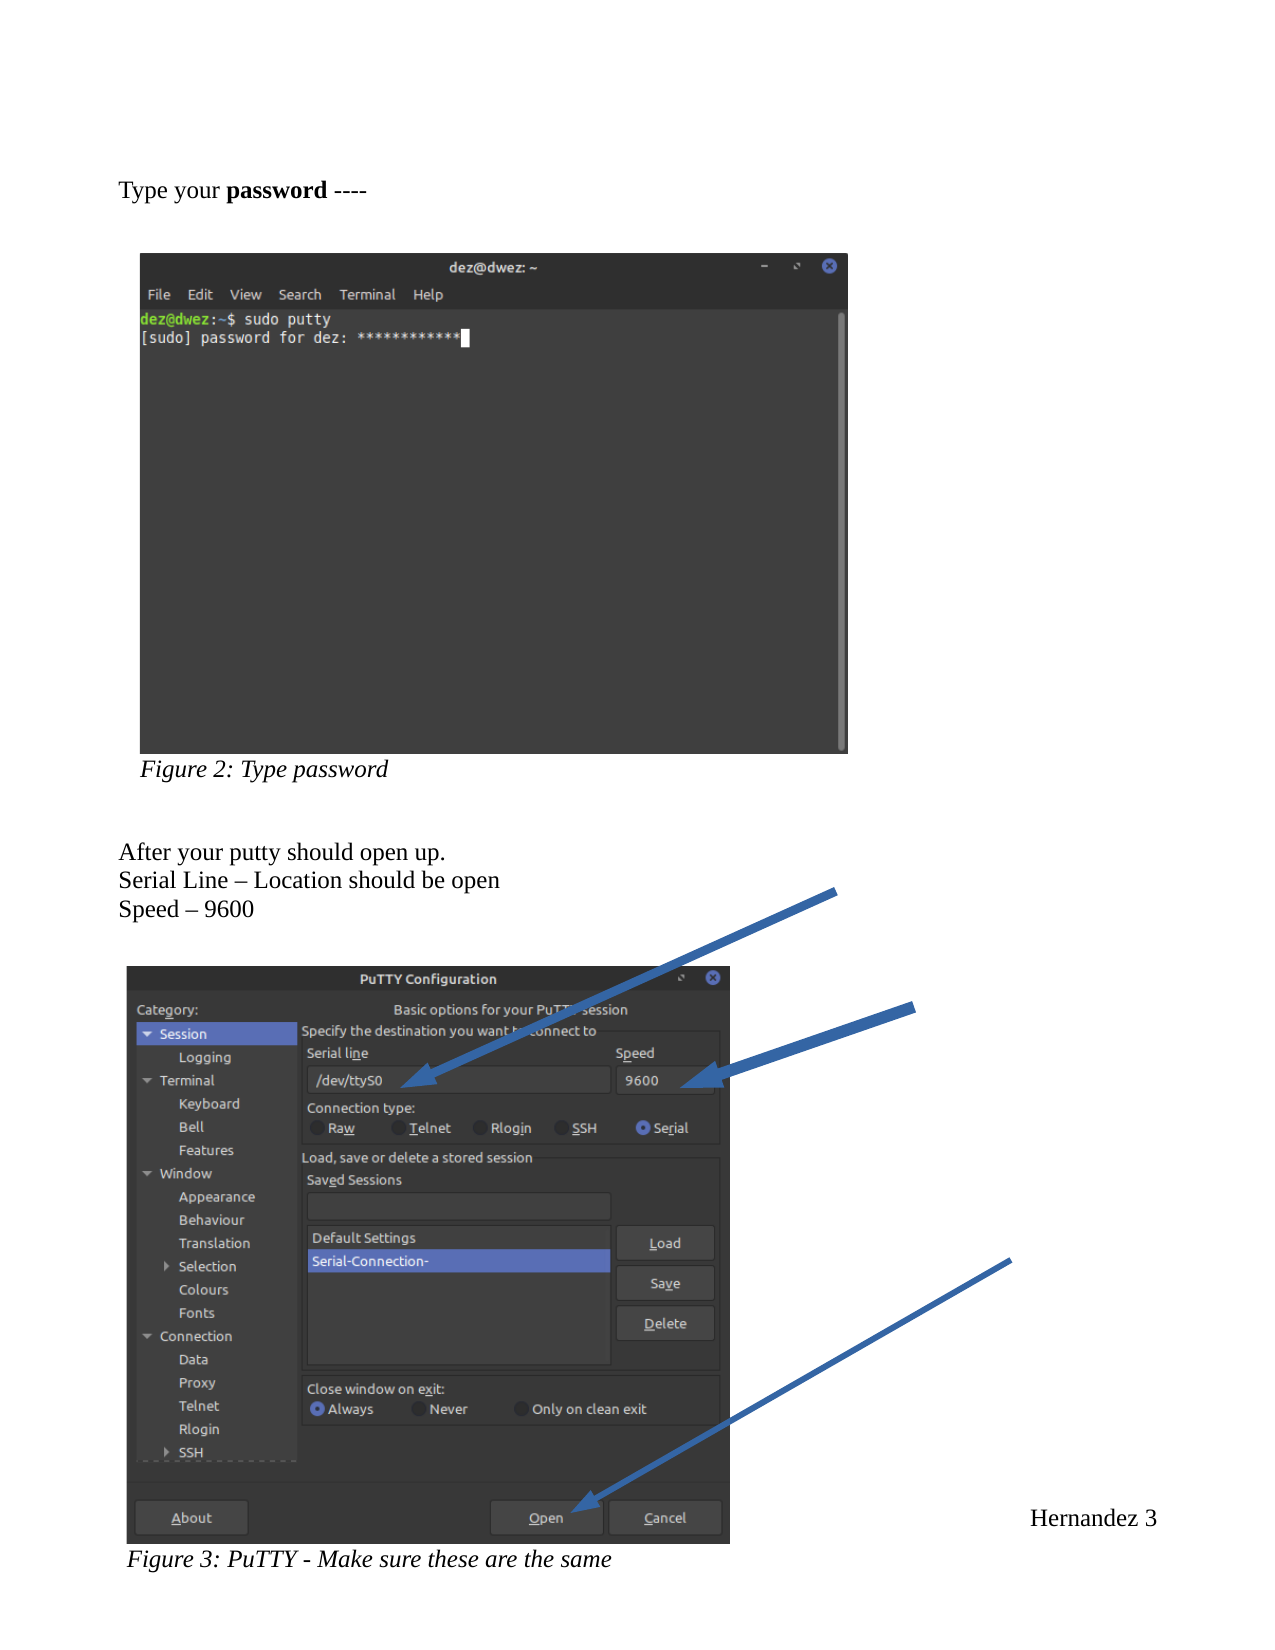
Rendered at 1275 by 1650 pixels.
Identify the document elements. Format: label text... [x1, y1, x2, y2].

picture [126, 966, 730, 1544]
text Figure 2: Type password [140, 754, 848, 782]
text Speed – 9600 [118, 894, 816, 923]
text Type your password ---- [118, 176, 1157, 204]
text Figure 3: PuTTY - Make sure these are the same [127, 1544, 730, 1573]
picture [139, 253, 848, 754]
text Serial Line – Location should be open [118, 866, 1157, 894]
text After your putty should open up. [118, 837, 1157, 866]
text [779, 894, 1157, 923]
